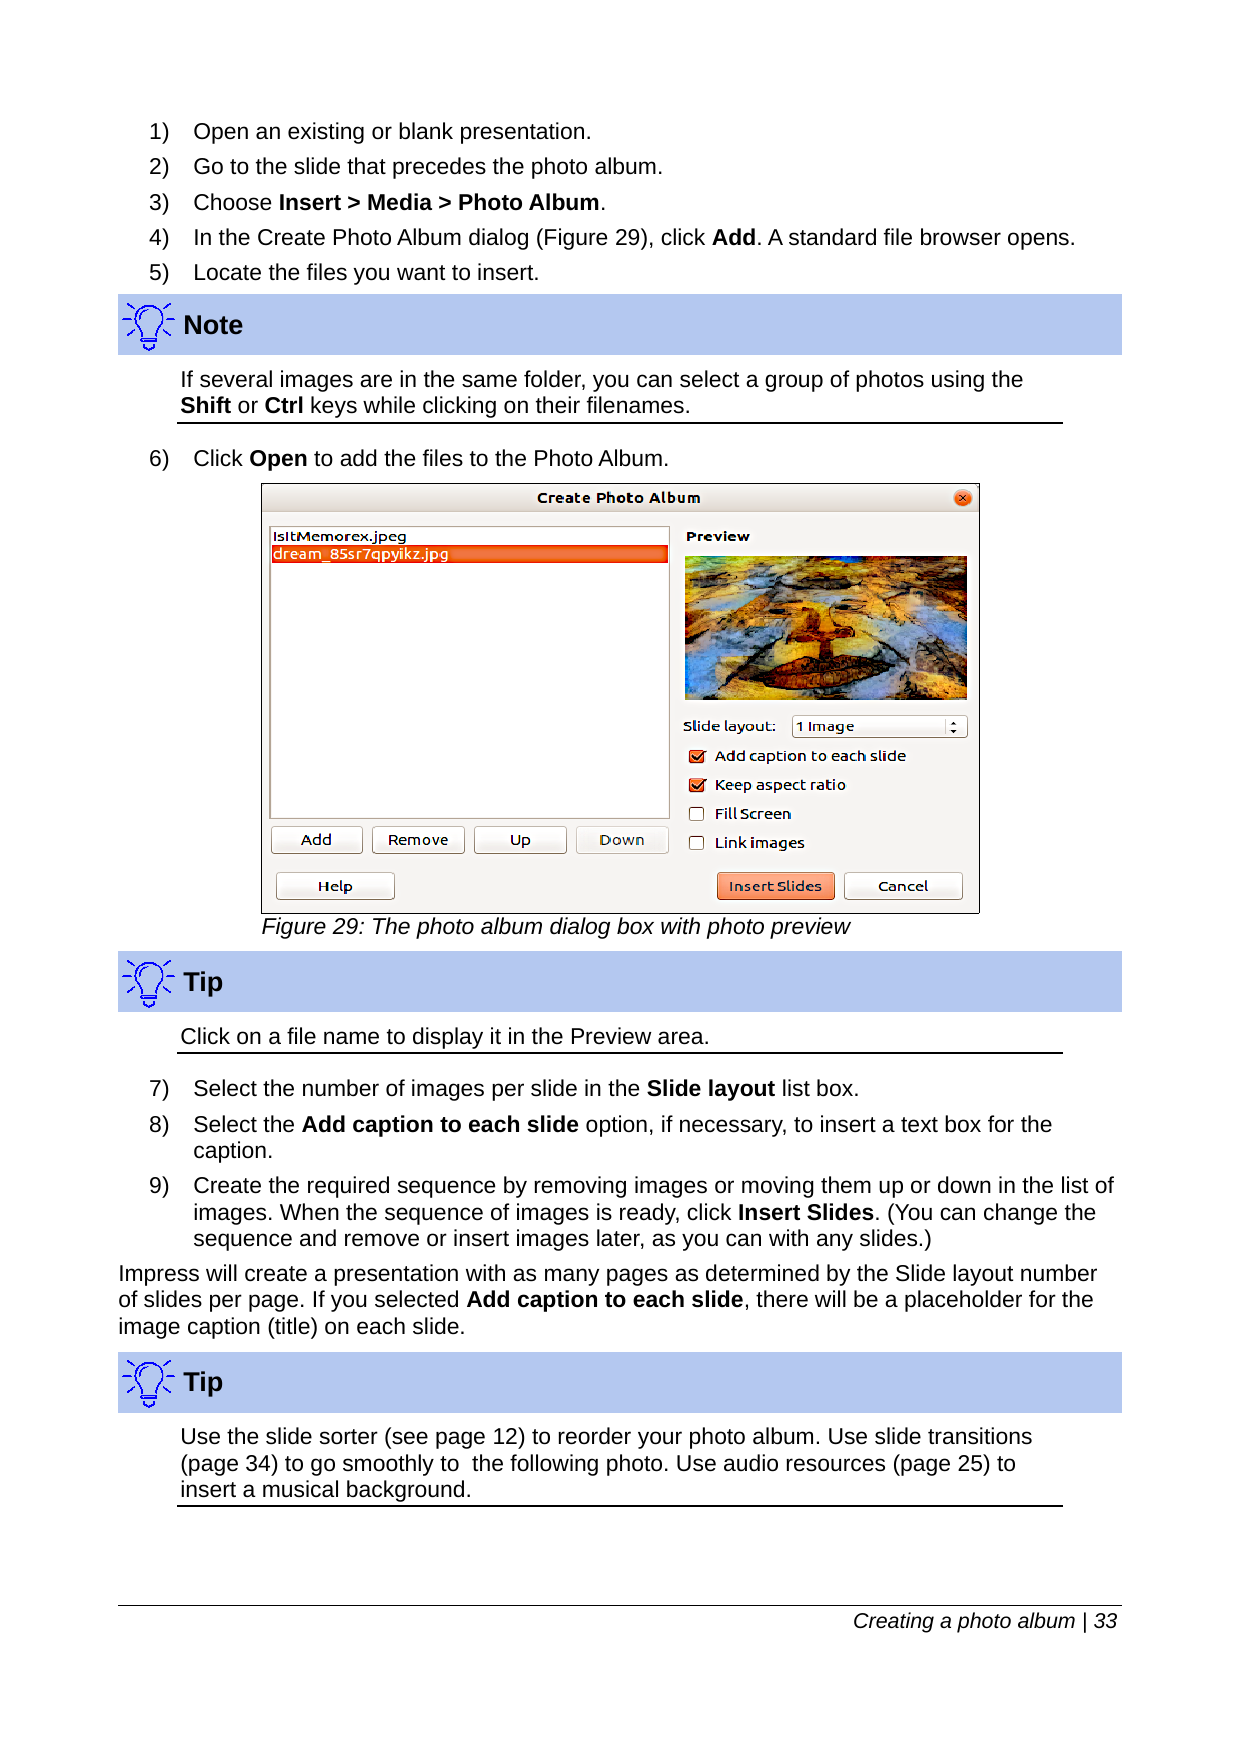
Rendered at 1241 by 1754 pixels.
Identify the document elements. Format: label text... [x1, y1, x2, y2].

list Create the required sequence by removing images or moving them up or down in the list of images. When the sequence of images is ready, click Insert Slides. (You can change the sequence and remove or insert images later, as you can with any slides.) [169, 1172, 1122, 1251]
text Click on a file name to display it in the Preview area. [177, 1020, 1063, 1052]
picture [262, 484, 979, 913]
text Impress will create a presentation with as many pages as determined by the Slide layout number of slides per page. If you selected Add caption to each slide, there will be a placeholder for the image caption (title) on each slide. [118, 1260, 1122, 1339]
picture [119, 1352, 179, 1412]
list Select the number of images per slide in the Slide layout list box. [169, 1075, 1122, 1102]
list Click Open to add the files to the Photo Album. [169, 445, 1122, 471]
picture [119, 295, 179, 355]
list Go to the slide that precedes the photo album. [169, 153, 1122, 180]
list Locate the files you want to insert. [169, 259, 1122, 285]
picture [119, 952, 179, 1012]
text Use the slide sorter (see page 12) to reorder your photo album. Use slide transitions (page 34) to go smoothly to the following photo. Use audio resources (page 25) to insert a musical background. [177, 1420, 1063, 1505]
subtitle Tip [118, 1352, 1122, 1413]
text If several images are in the same folder, you can select a group of photos using the Shift or Ctrl keys while clicking on their filenames. [177, 363, 1063, 422]
subtitle Note [118, 294, 1122, 355]
text Figure 29: The photo album dialog box with photo preview [261, 914, 979, 939]
list Choose Insert > Media > Photo Album. [169, 188, 1122, 215]
list In the Create Photo Album dialog (Figure 29), click Add. A standard file browser opens. [169, 224, 1122, 250]
list Select the Add caption to each slide option, if necessary, to insert a text box for the caption. [169, 1111, 1122, 1163]
subtitle Tip [118, 951, 1122, 1012]
list Open an existing or blank presentation. [169, 118, 1122, 144]
